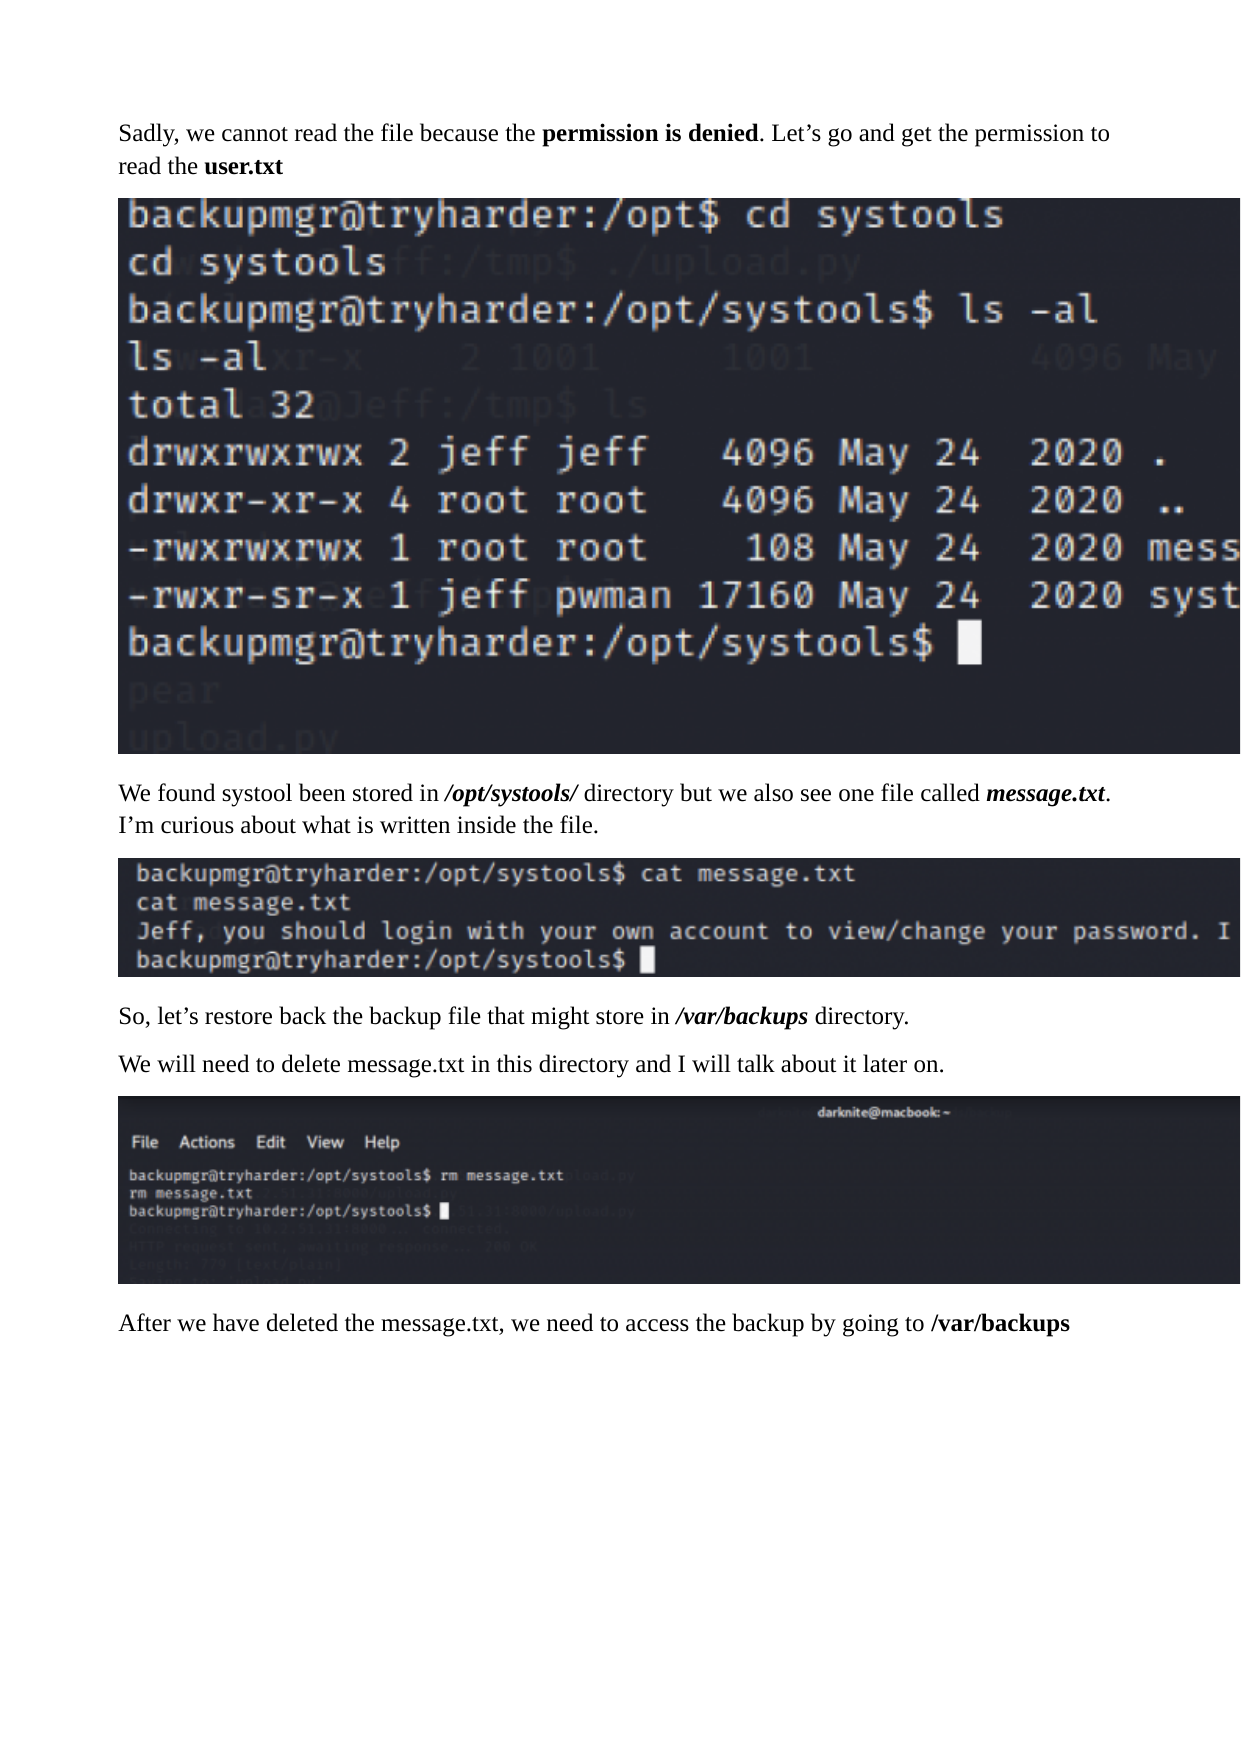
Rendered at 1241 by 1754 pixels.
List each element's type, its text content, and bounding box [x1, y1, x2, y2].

text So, let’s restore back the backup file that might store in /var/backups directory. [118, 1001, 1122, 1030]
picture [118, 858, 1241, 977]
text We will need to delete message.txt in this directory and I will talk about it later on. [118, 1049, 1122, 1078]
text After we have deleted the message.txt, we need to access the backup by going to /var/backups [118, 1308, 1122, 1337]
picture [118, 1096, 1241, 1284]
text We found systool been stored in /opt/systools/ directory but we also see one file called message.txt. I’m curious about what is written inside the file. [118, 778, 1122, 839]
picture [118, 198, 1241, 754]
text Sadly, we cannot read the file because the permission is denied. Let’s go and get the permission to read the user.txt [118, 118, 1122, 180]
